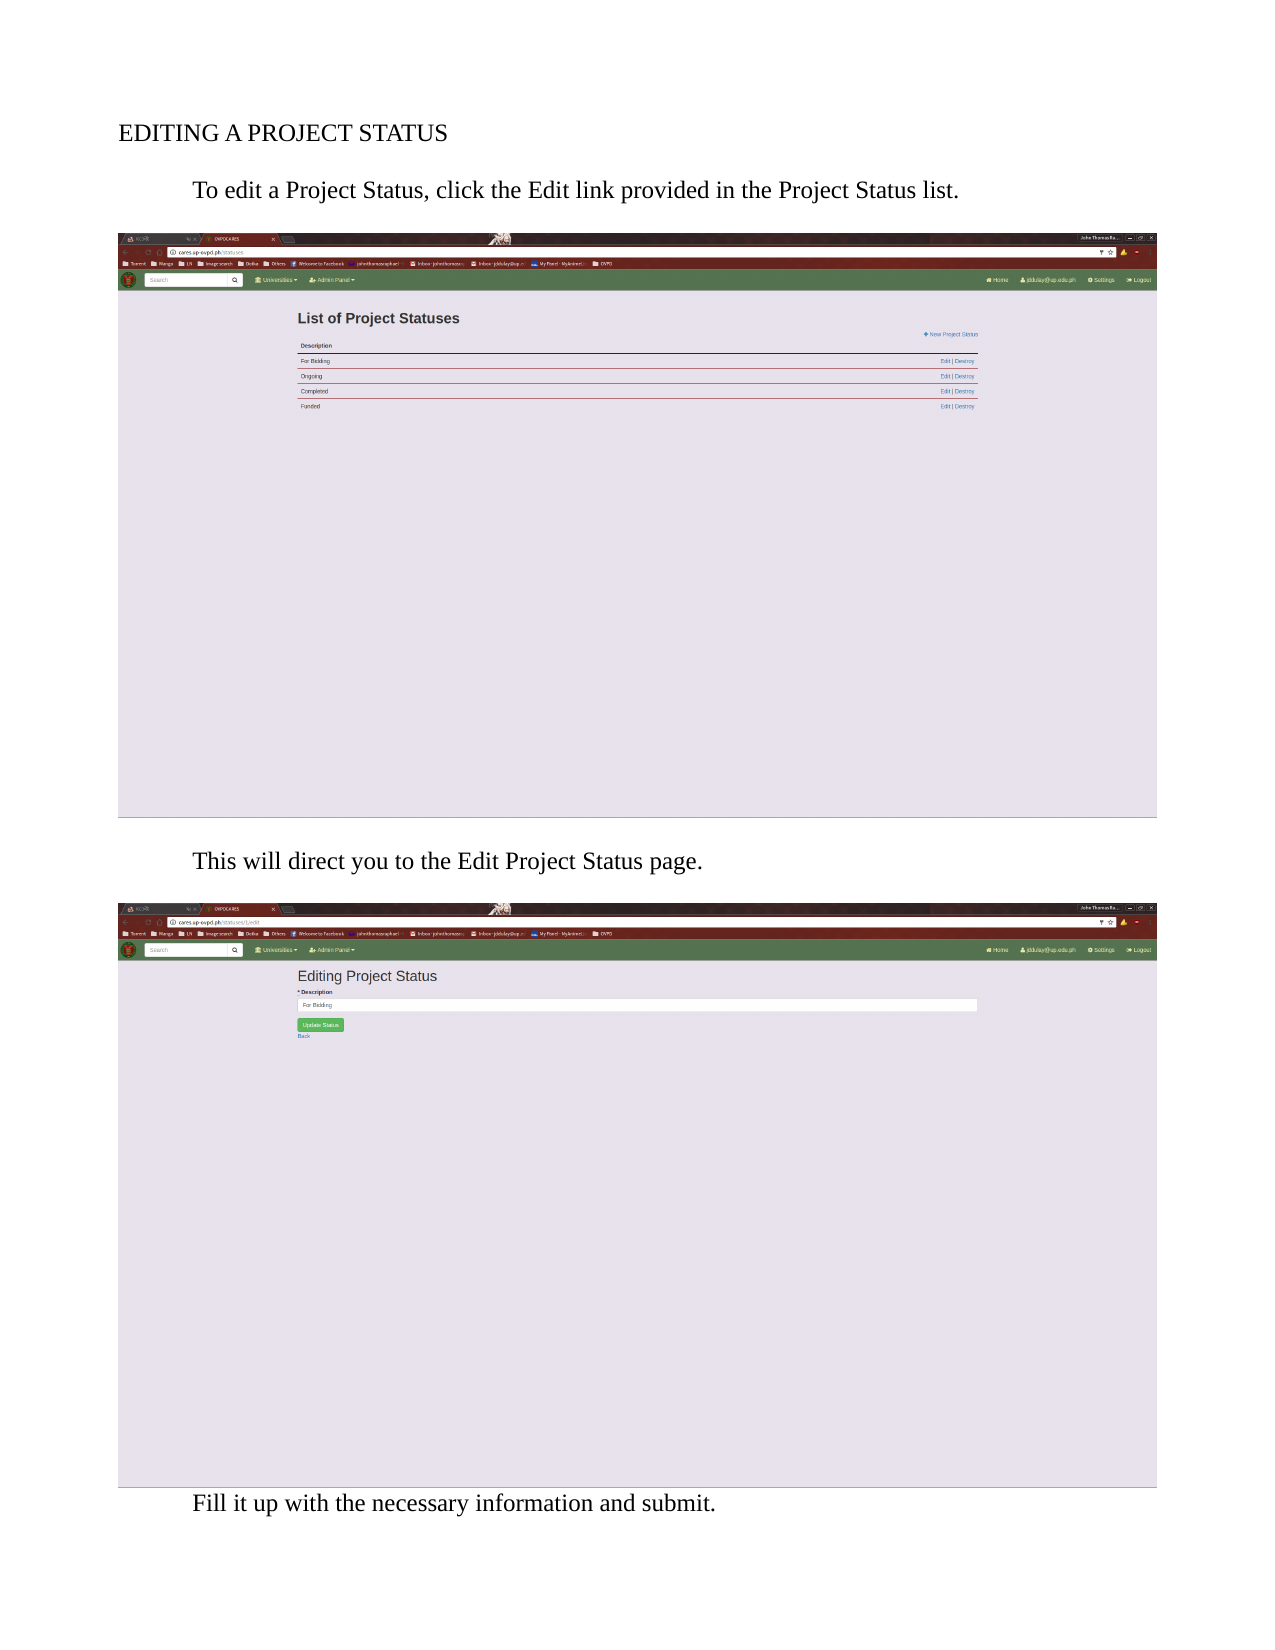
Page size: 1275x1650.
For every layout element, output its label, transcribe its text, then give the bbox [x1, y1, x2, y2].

text Fill it up with the necessary information and submit. [118, 1488, 1157, 1517]
text EDITING A PROJECT STATUS [118, 118, 1157, 147]
text To edit a Project Status, click the Edit link provided in the Project Status list. [118, 176, 1157, 204]
text This will direct you to the Edit Project Status page. [118, 846, 1157, 875]
picture [118, 233, 1157, 818]
picture [118, 903, 1157, 1488]
